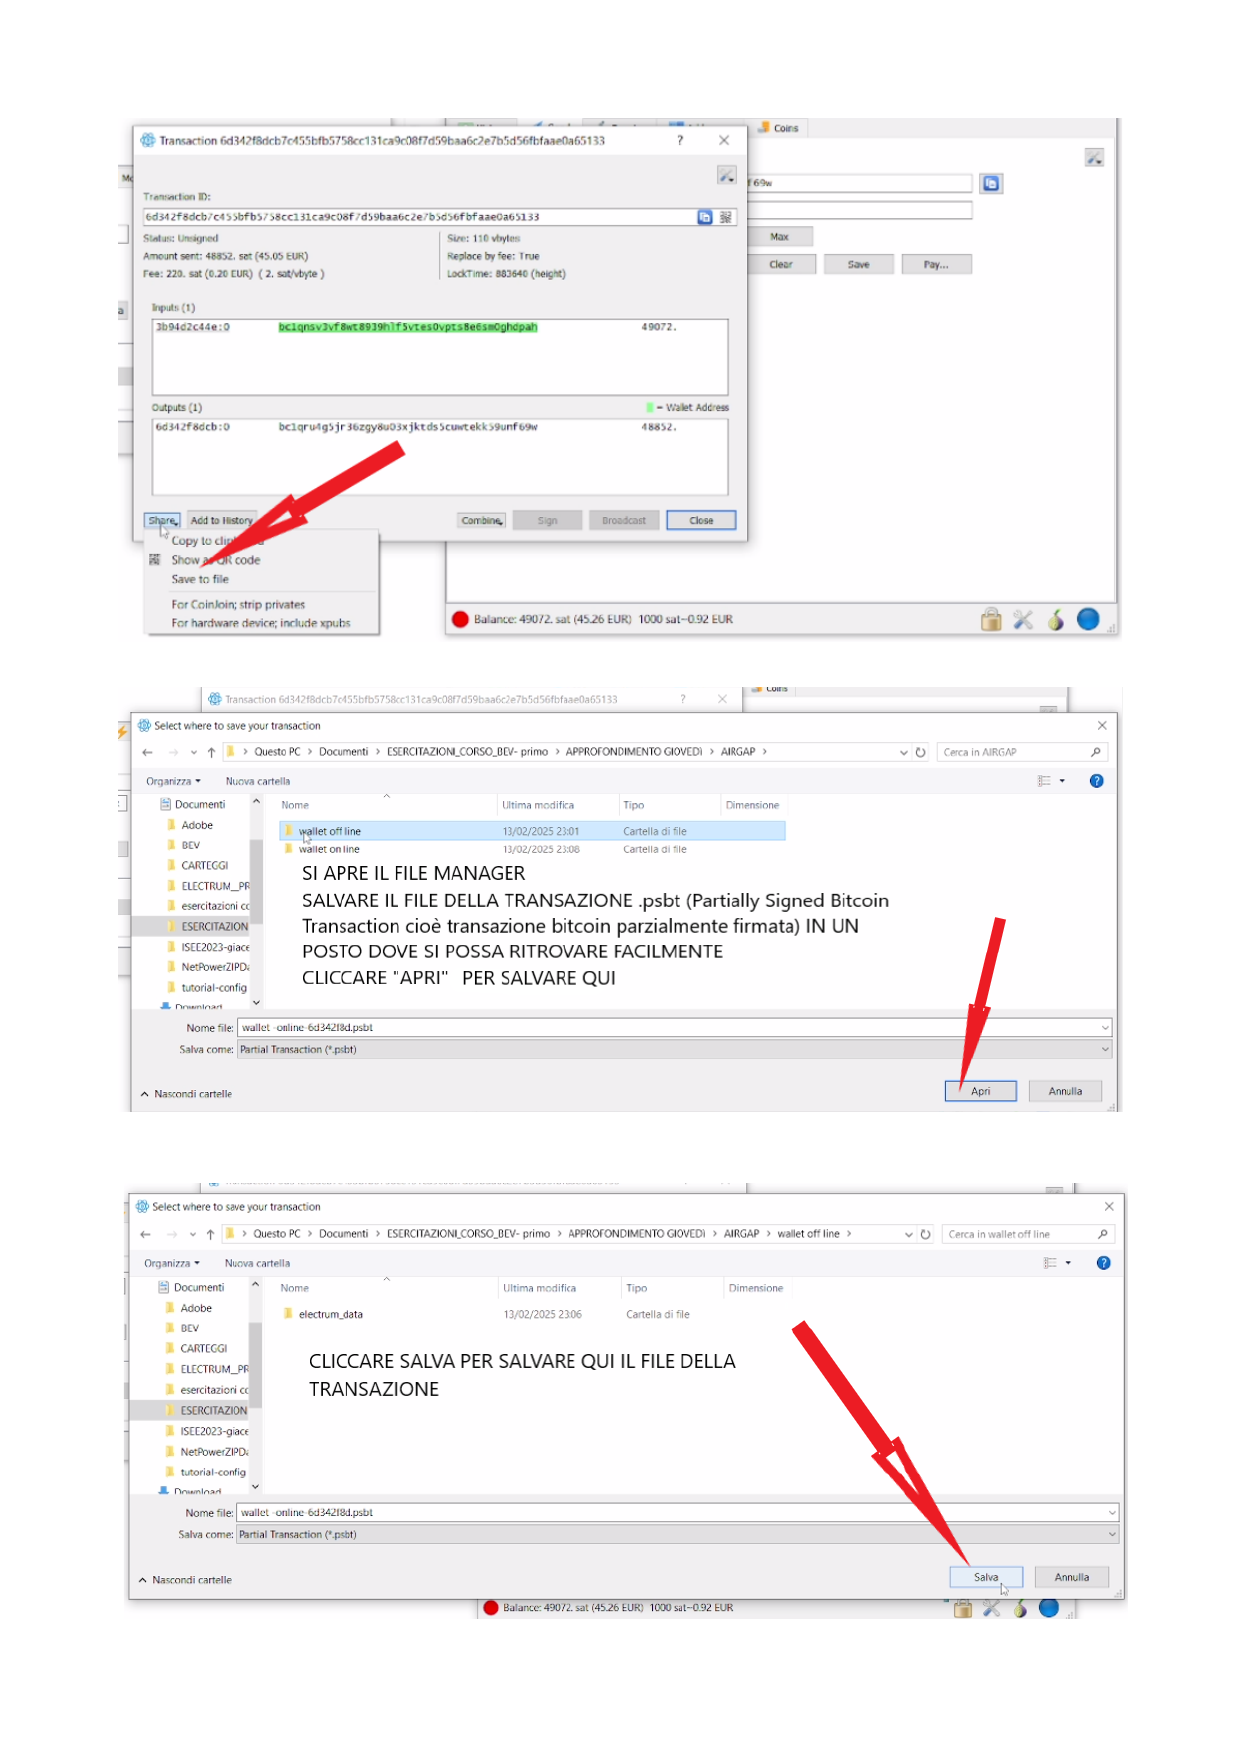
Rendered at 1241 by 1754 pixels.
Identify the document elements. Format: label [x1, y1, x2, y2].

picture [118, 118, 1123, 642]
picture [123, 1183, 1128, 1619]
picture [118, 687, 1123, 1112]
